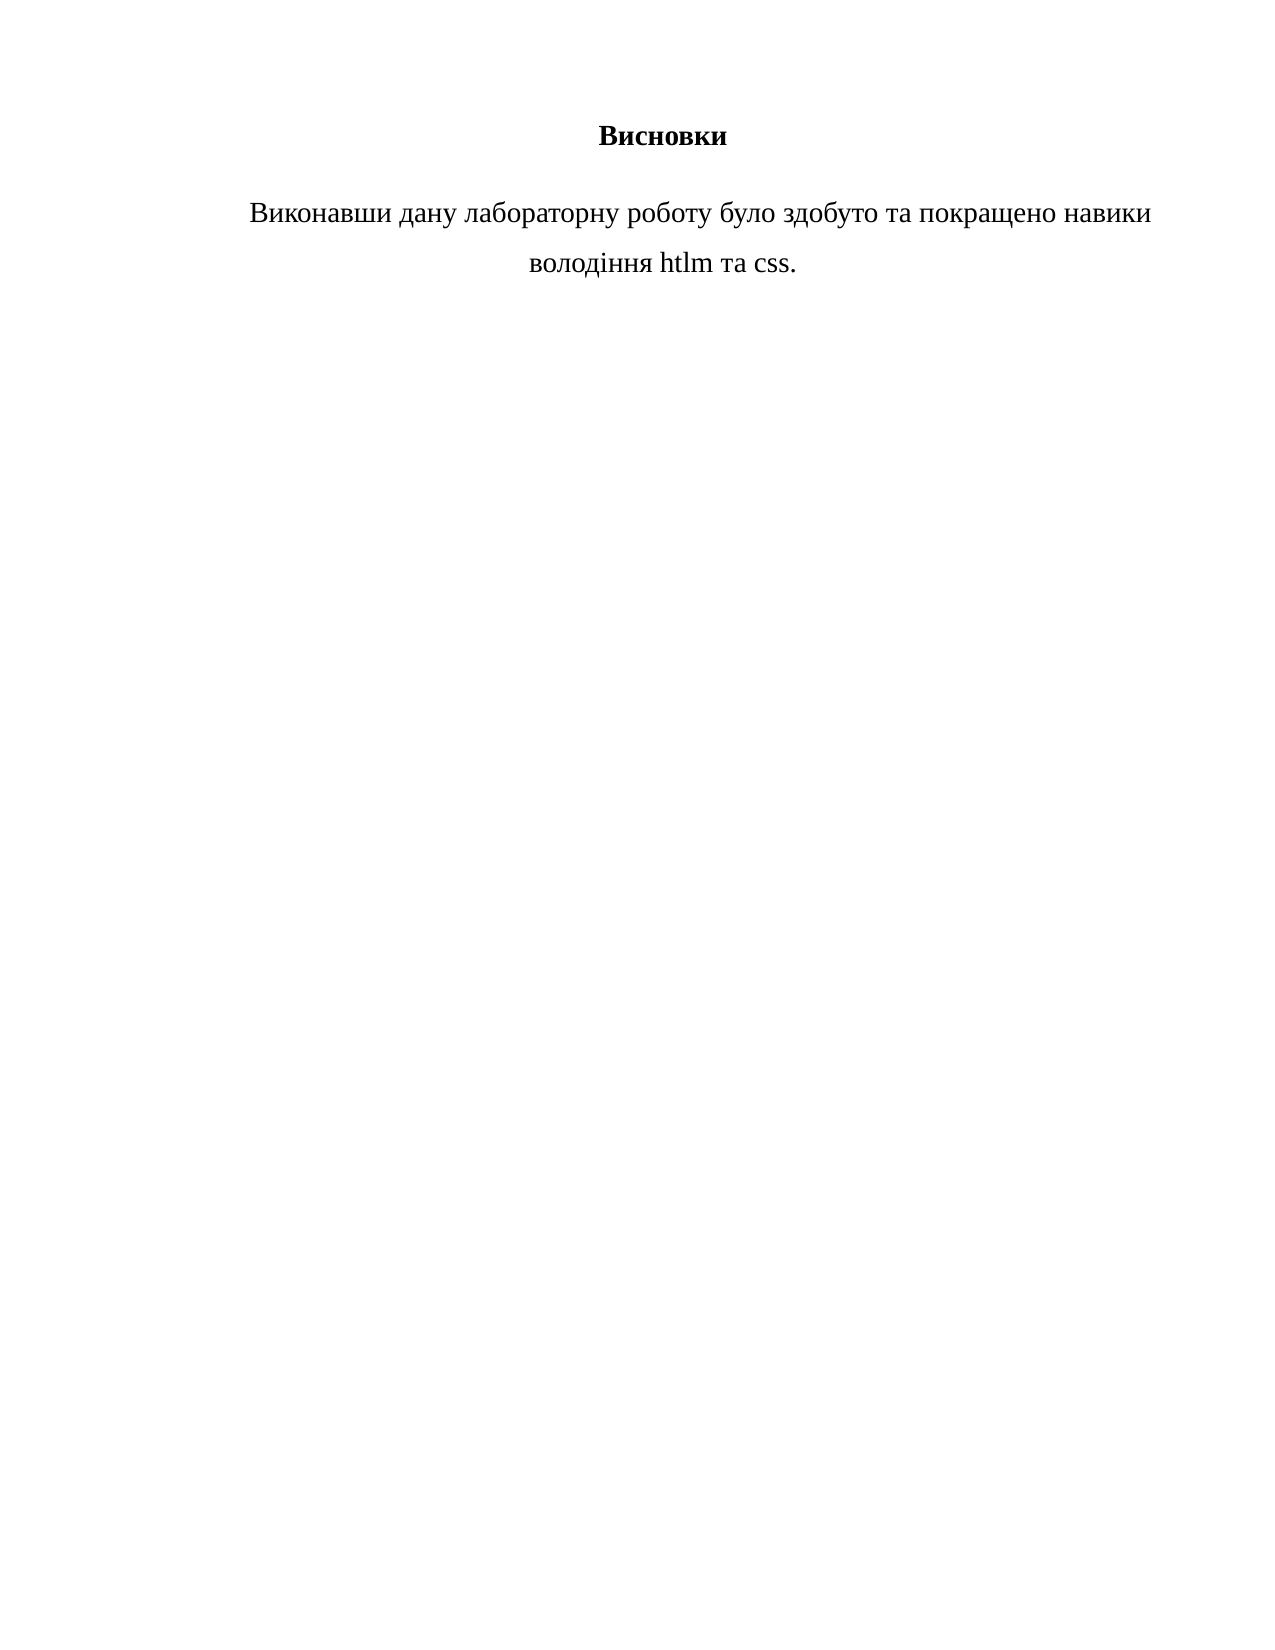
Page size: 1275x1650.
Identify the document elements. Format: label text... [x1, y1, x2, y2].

text Висновки [169, 118, 1157, 152]
text Виконавши дану лабораторну роботу було здобуто та покращено навики володіння htlm та css. [169, 195, 1157, 318]
